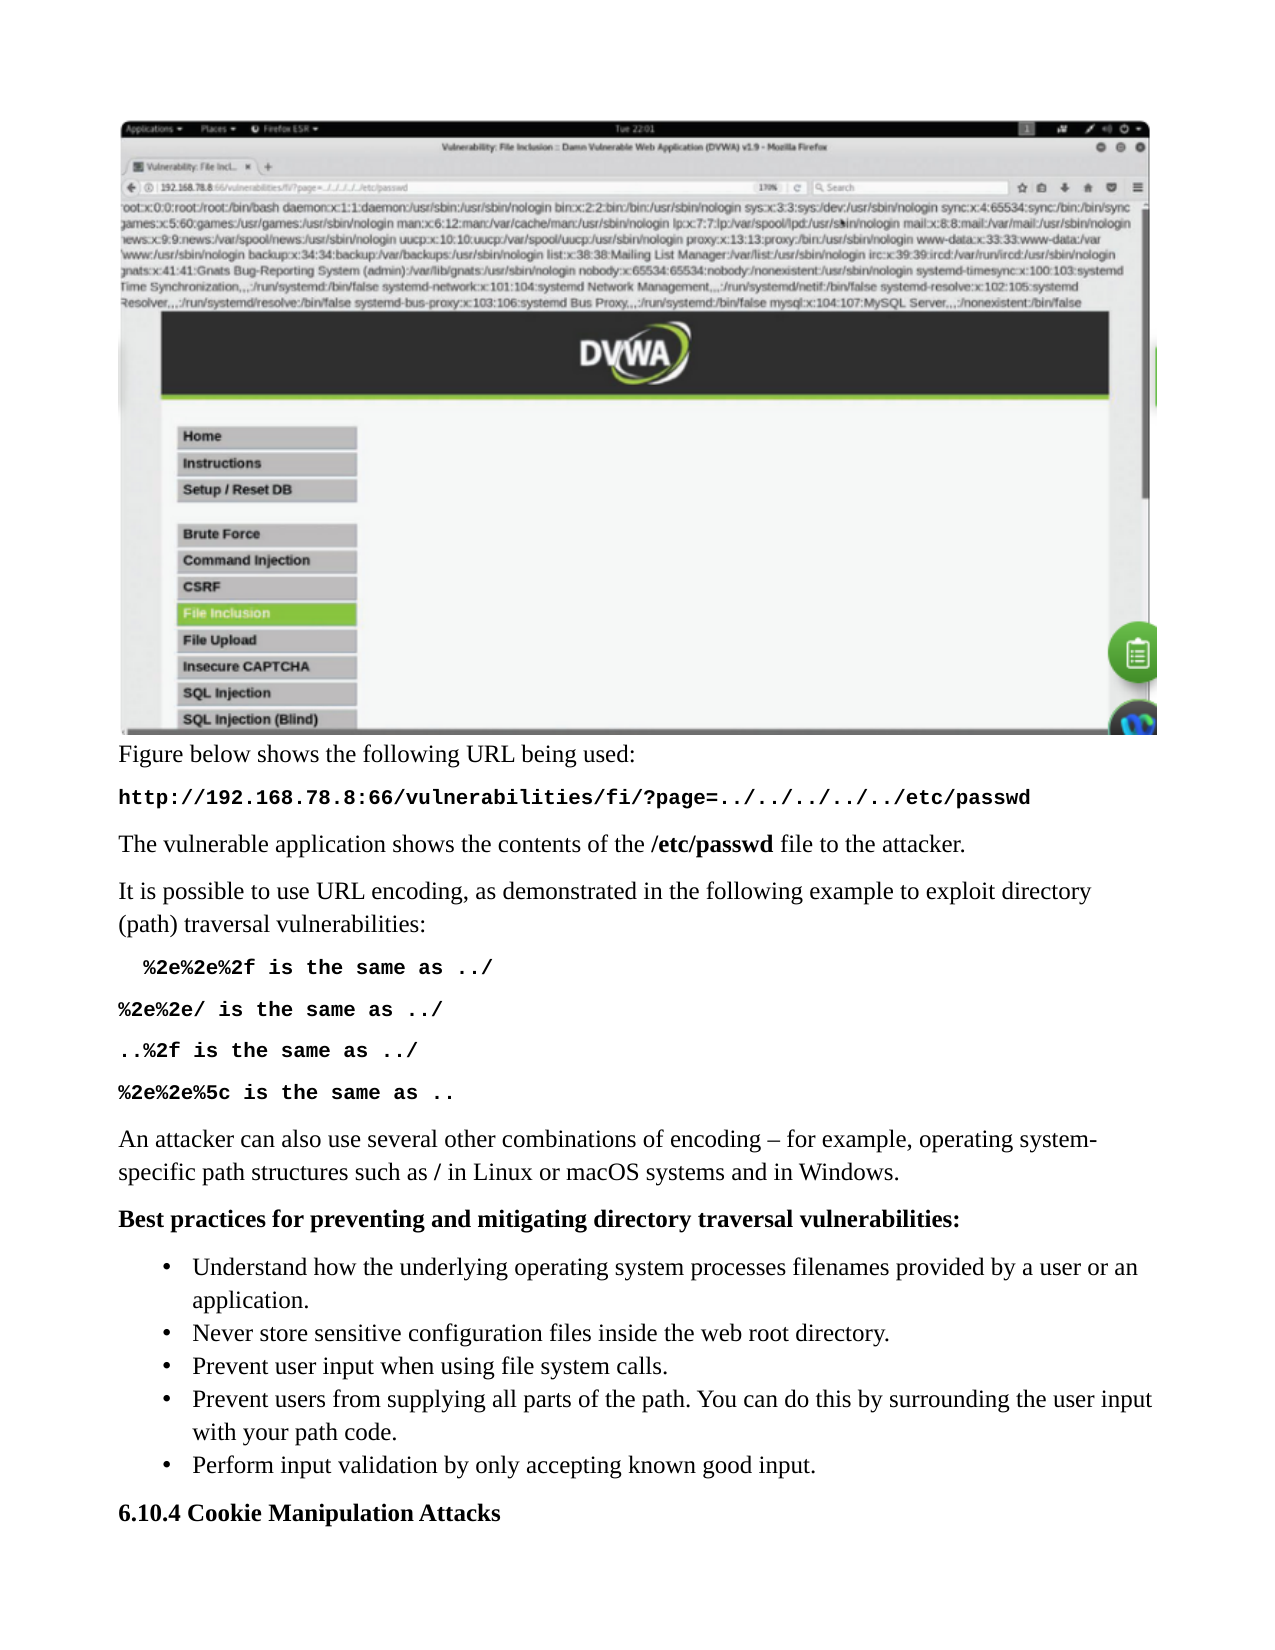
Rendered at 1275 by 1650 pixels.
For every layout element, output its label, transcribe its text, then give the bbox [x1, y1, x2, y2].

text The vulnerable application shows the contents of the /etc/passwd file to the attacker. [118, 829, 1157, 857]
text %2e%2e%5c is the same as .. [118, 1082, 1157, 1106]
text %2e%2e/ is the same as ../ [118, 999, 1157, 1022]
list Prevent user input when using file system calls. [162, 1351, 1157, 1380]
text An attacker can also use several other combinations of encoding – for example, operating system-specific path structures such as / in Linux or macOS systems and in Windows. [118, 1124, 1157, 1186]
picture [118, 118, 1157, 735]
list Never store sensitive configuration files inside the web root directory. [162, 1318, 1157, 1347]
text Figure below shows the following URL being used: [118, 735, 1157, 768]
text 6.10.4 Cookie Manipulation Attacks [118, 1498, 1157, 1527]
text ..%2f is the same as ../ [118, 1040, 1157, 1064]
text %2e%2e%2f is the same as ../ [118, 957, 1157, 981]
text http://192.168.78.8:66/vulnerabilities/fi/?page=../../../../../etc/passwd [118, 787, 1157, 811]
list Prevent users from supplying all parts of the path. You can do this by surrounding the user input with your path code. [162, 1384, 1157, 1446]
list Perform input validation by only accepting known good input. [162, 1450, 1157, 1479]
text It is possible to use URL encoding, as demonstrated in the following example to exploit directory (path) traversal vulnerabilities: [118, 876, 1157, 938]
list Understand how the underlying operating system processes filenames provided by a user or an application. [162, 1252, 1157, 1314]
text Best practices for preventing and mitigating directory traversal vulnerabilities: [118, 1204, 1157, 1233]
